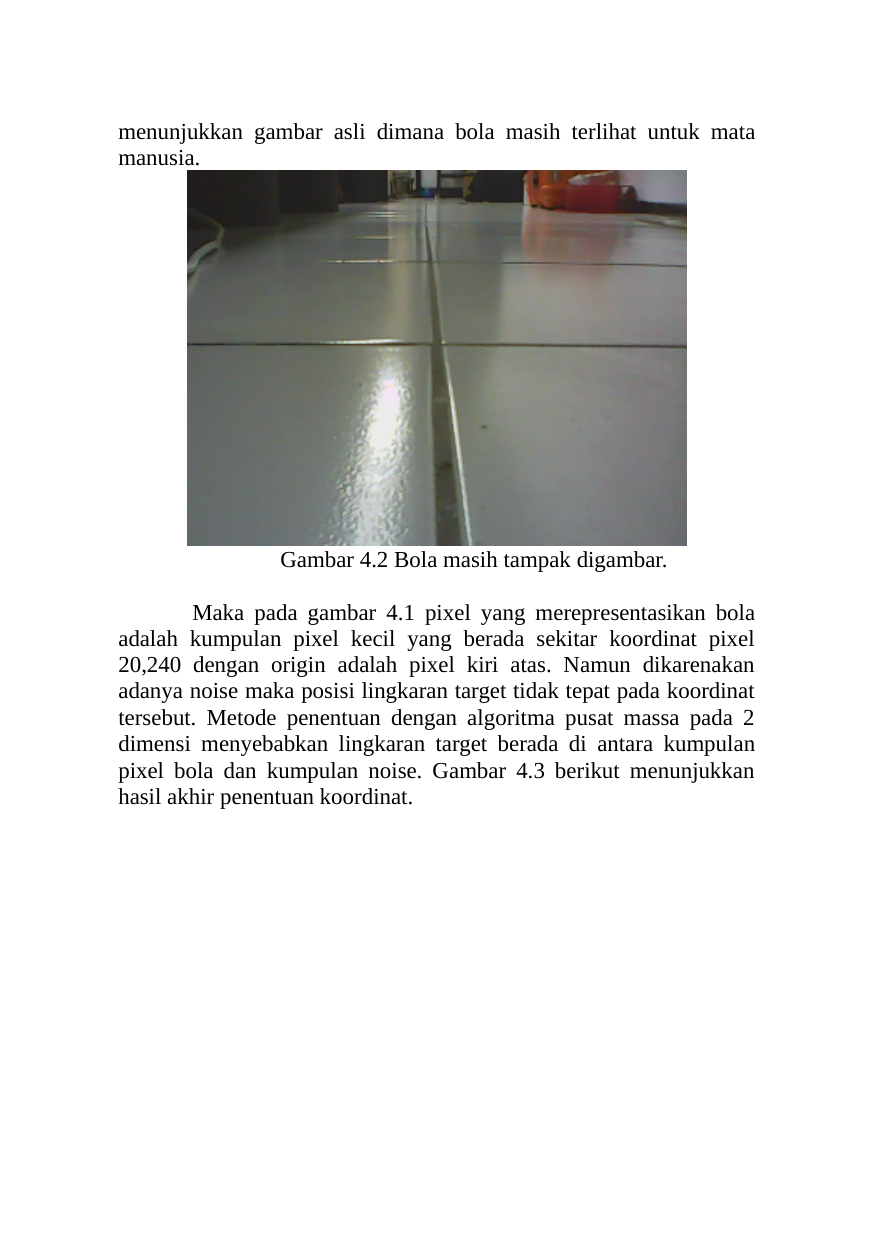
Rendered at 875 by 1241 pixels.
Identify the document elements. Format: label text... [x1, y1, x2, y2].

text menunjukkan gambar asli dimana bola masih terlihat untuk mata manusia. [118, 118, 756, 171]
picture [187, 170, 687, 546]
text Gambar 4.2 Bola masih tampak digambar. [118, 171, 756, 572]
text Maka pada gambar 4.1 pixel yang merepresentasikan bola adalah kumpulan pixel kecil yang berada sekitar koordinat pixel 20,240 dengan origin adalah pixel kiri atas. Namun dikarenakan adanya noise maka posisi lingkaran target tidak tepat pada koordinat tersebut. Metode penentuan dengan algoritma pusat massa pada 2 dimensi menyebabkan lingkaran target berada di antara kumpulan pixel bola dan kumpulan noise. Gambar 4.3 berikut menunjukkan hasil akhir penentuan koordinat. [118, 598, 756, 809]
